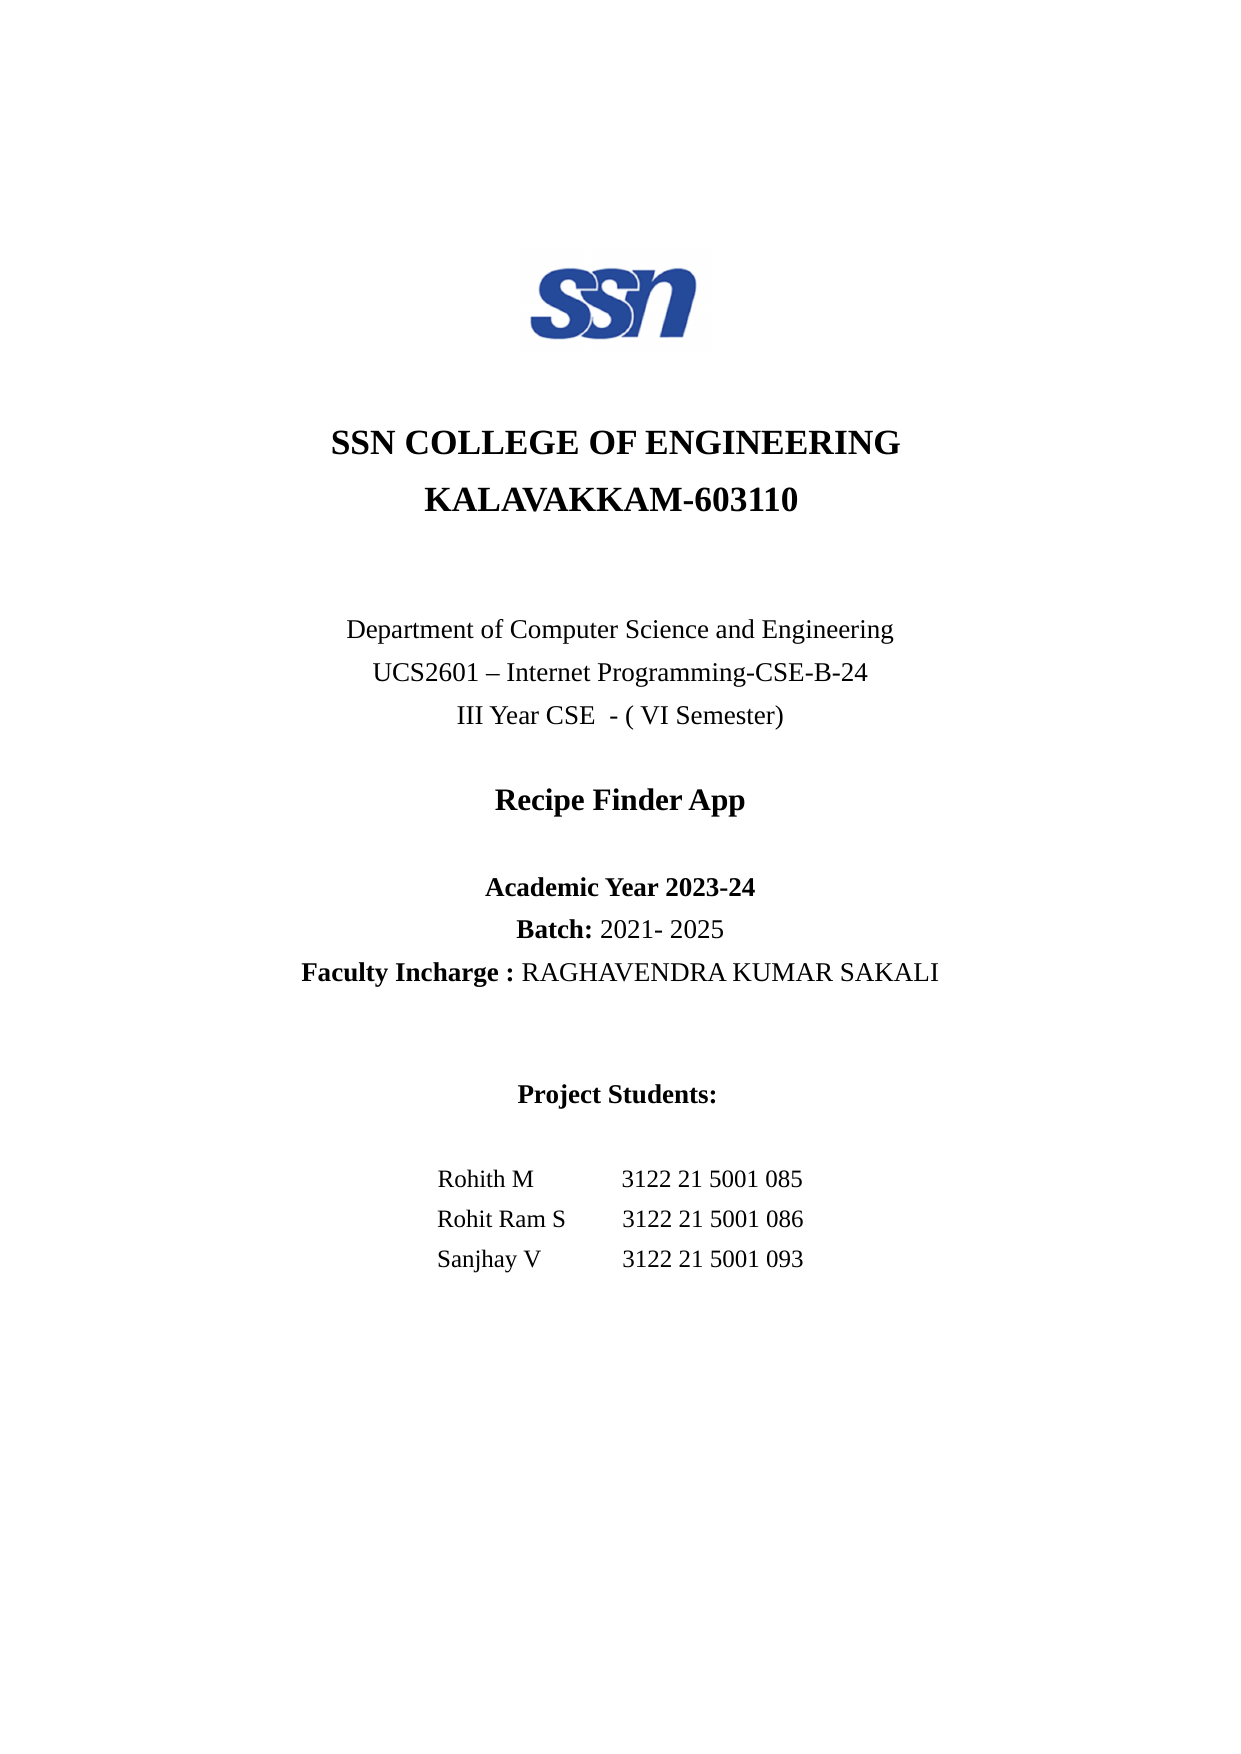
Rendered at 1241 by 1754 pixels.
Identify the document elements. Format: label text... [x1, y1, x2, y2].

text Batch: 2021- 2025 [118, 914, 1122, 945]
text KALAVAKKAM-603110 [118, 478, 1122, 519]
picture [518, 242, 716, 358]
text Rohit Ram S 3122 21 5001 086 [118, 1204, 1122, 1233]
text UCS2601 – Internet Programming-CSE-B-24 [118, 656, 1122, 687]
text Faculty Incharge : RAGHAVENDRA KUMAR SAKALI [118, 957, 1122, 988]
text Academic Year 2023-24 [118, 871, 1122, 902]
text Project Students: [118, 1079, 1122, 1110]
text III Year CSE - ( VI Semester) [118, 699, 1122, 730]
text Recipe Finder App [118, 782, 1122, 817]
text Department of Computer Science and Engineering [118, 613, 1122, 644]
text SSN COLLEGE OF ENGINEERING [118, 422, 1122, 462]
text Sanjhay V 3122 21 5001 093 [118, 1244, 1122, 1272]
text Rohith M 3122 21 5001 085 [118, 1164, 1122, 1193]
